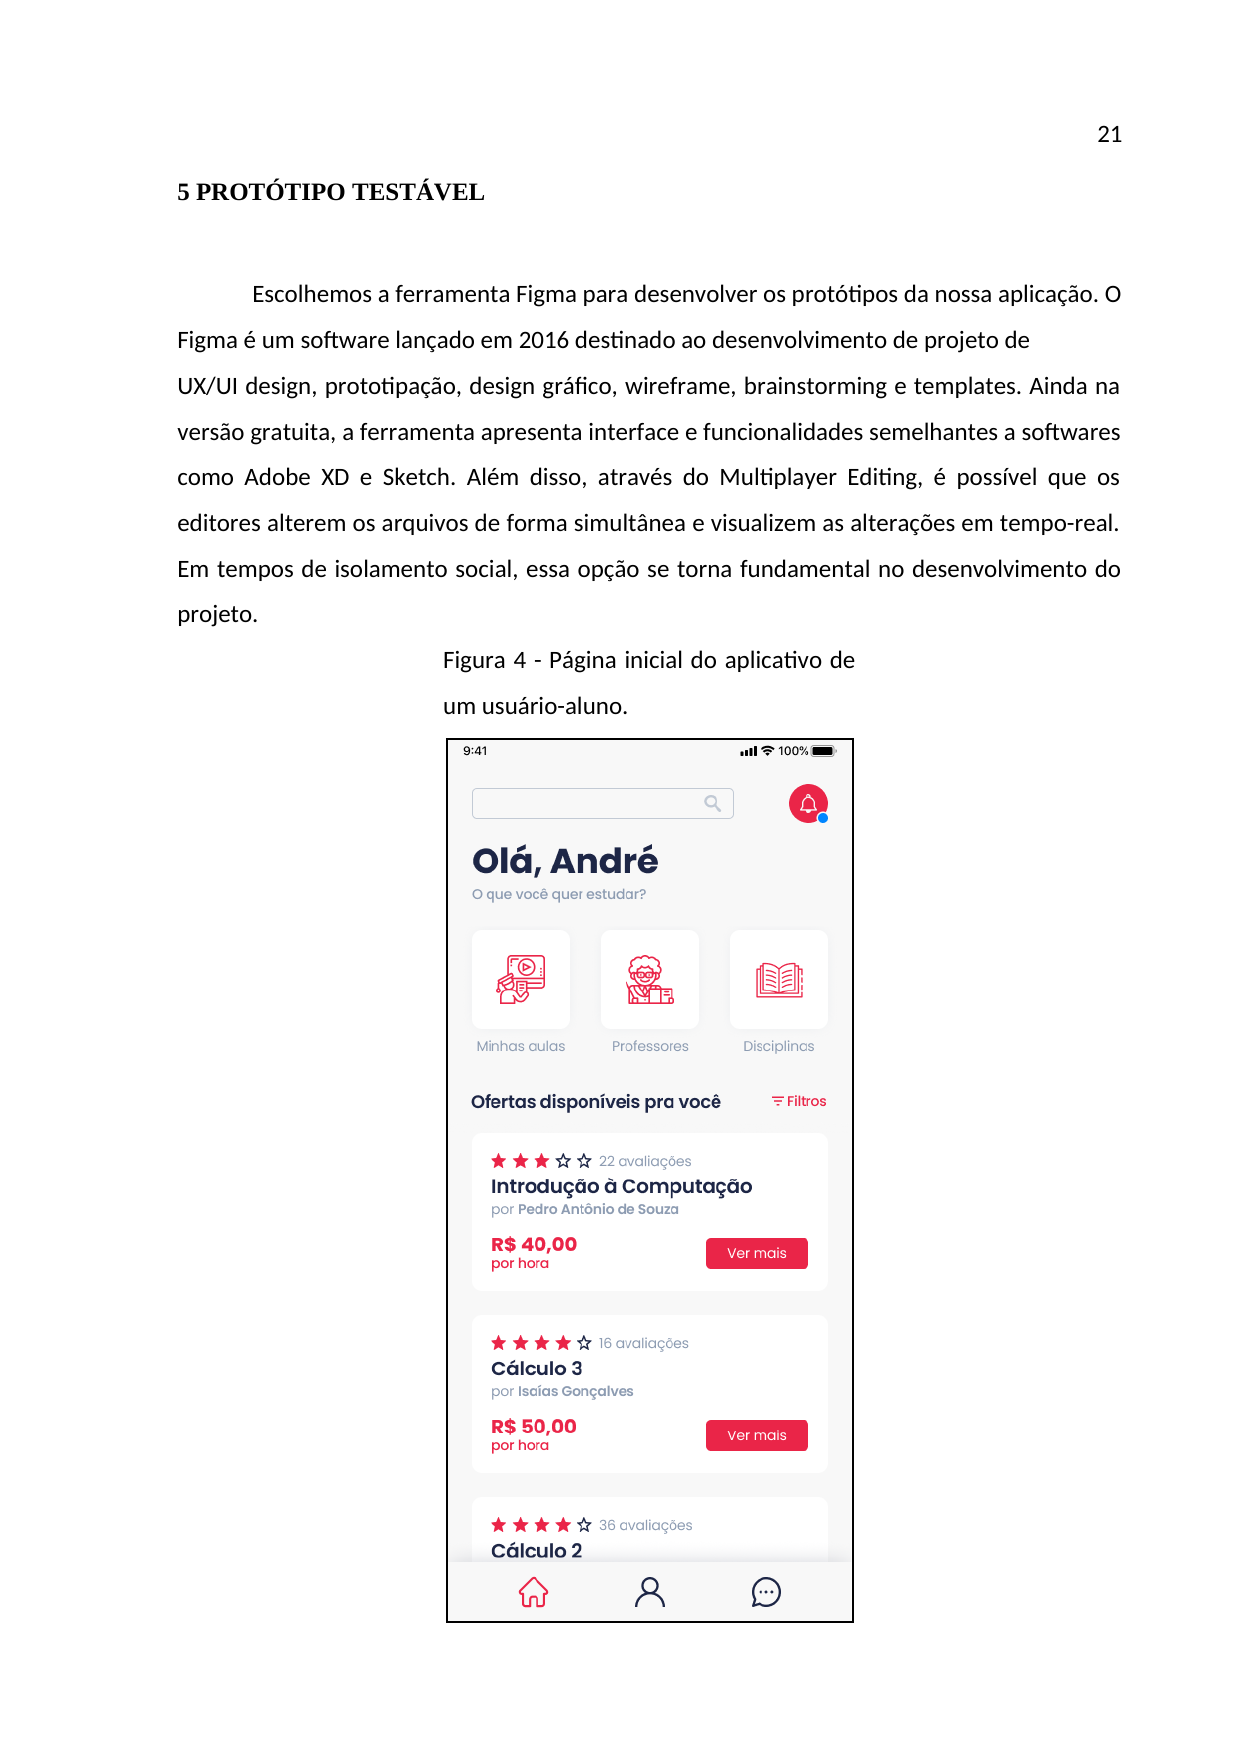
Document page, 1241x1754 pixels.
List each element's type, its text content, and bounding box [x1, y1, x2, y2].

picture [448, 740, 852, 1621]
text UX/UI design, prototipação, design gráfico, wireframe, brainstorming e templates. Ainda na versão gratuita, a ferramenta apresenta interface e funcionalidades semelhantes a softwares como Adobe XD e Sketch. Além disso, através do Multiplayer Editing, é possível que os editores alterem os arquivos de forma simultânea e visualizem as alterações em tempo-real. Em tempos de isolamento social, essa opção se torna fundamental no desenvolvimento do projeto. [177, 370, 1122, 629]
text Figura 4 - Página inicial do aplicativo de um usuário-aluno. [443, 644, 856, 721]
subtitle 5 PROTÓTIPO TESTÁVEL [177, 177, 1122, 206]
text Escolhemos a ferramenta Figma para desenvolver os protótipos da nossa aplicação. O Figma é um software lançado em 2016 destinado ao desenvolvimento de projeto de [177, 278, 1122, 355]
